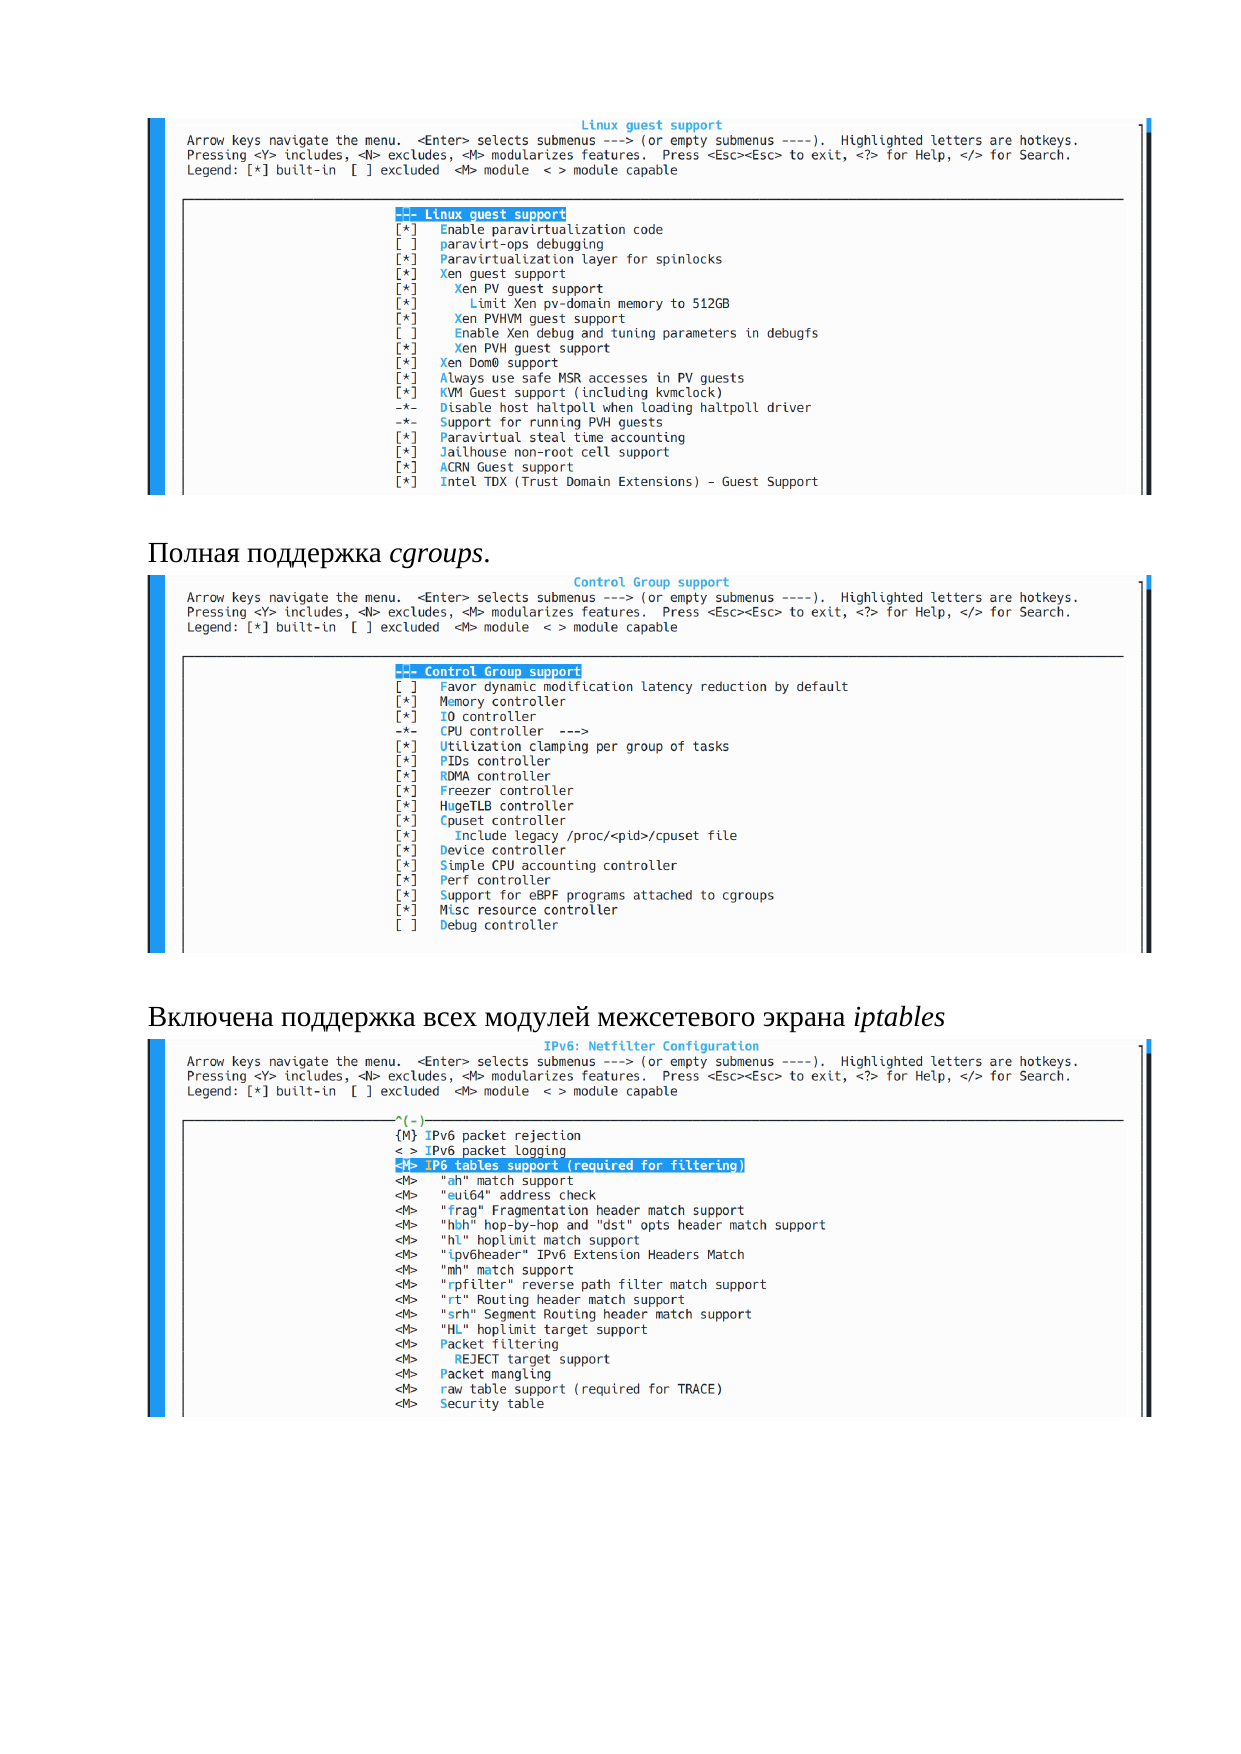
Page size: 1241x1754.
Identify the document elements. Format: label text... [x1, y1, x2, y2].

text Полная поддержка cgroups. [148, 535, 1152, 569]
picture [147, 118, 1152, 495]
text Включена поддержка всех модулей межсетевого экрана iptables [148, 999, 1152, 1033]
picture [147, 1039, 1152, 1417]
picture [147, 575, 1152, 953]
